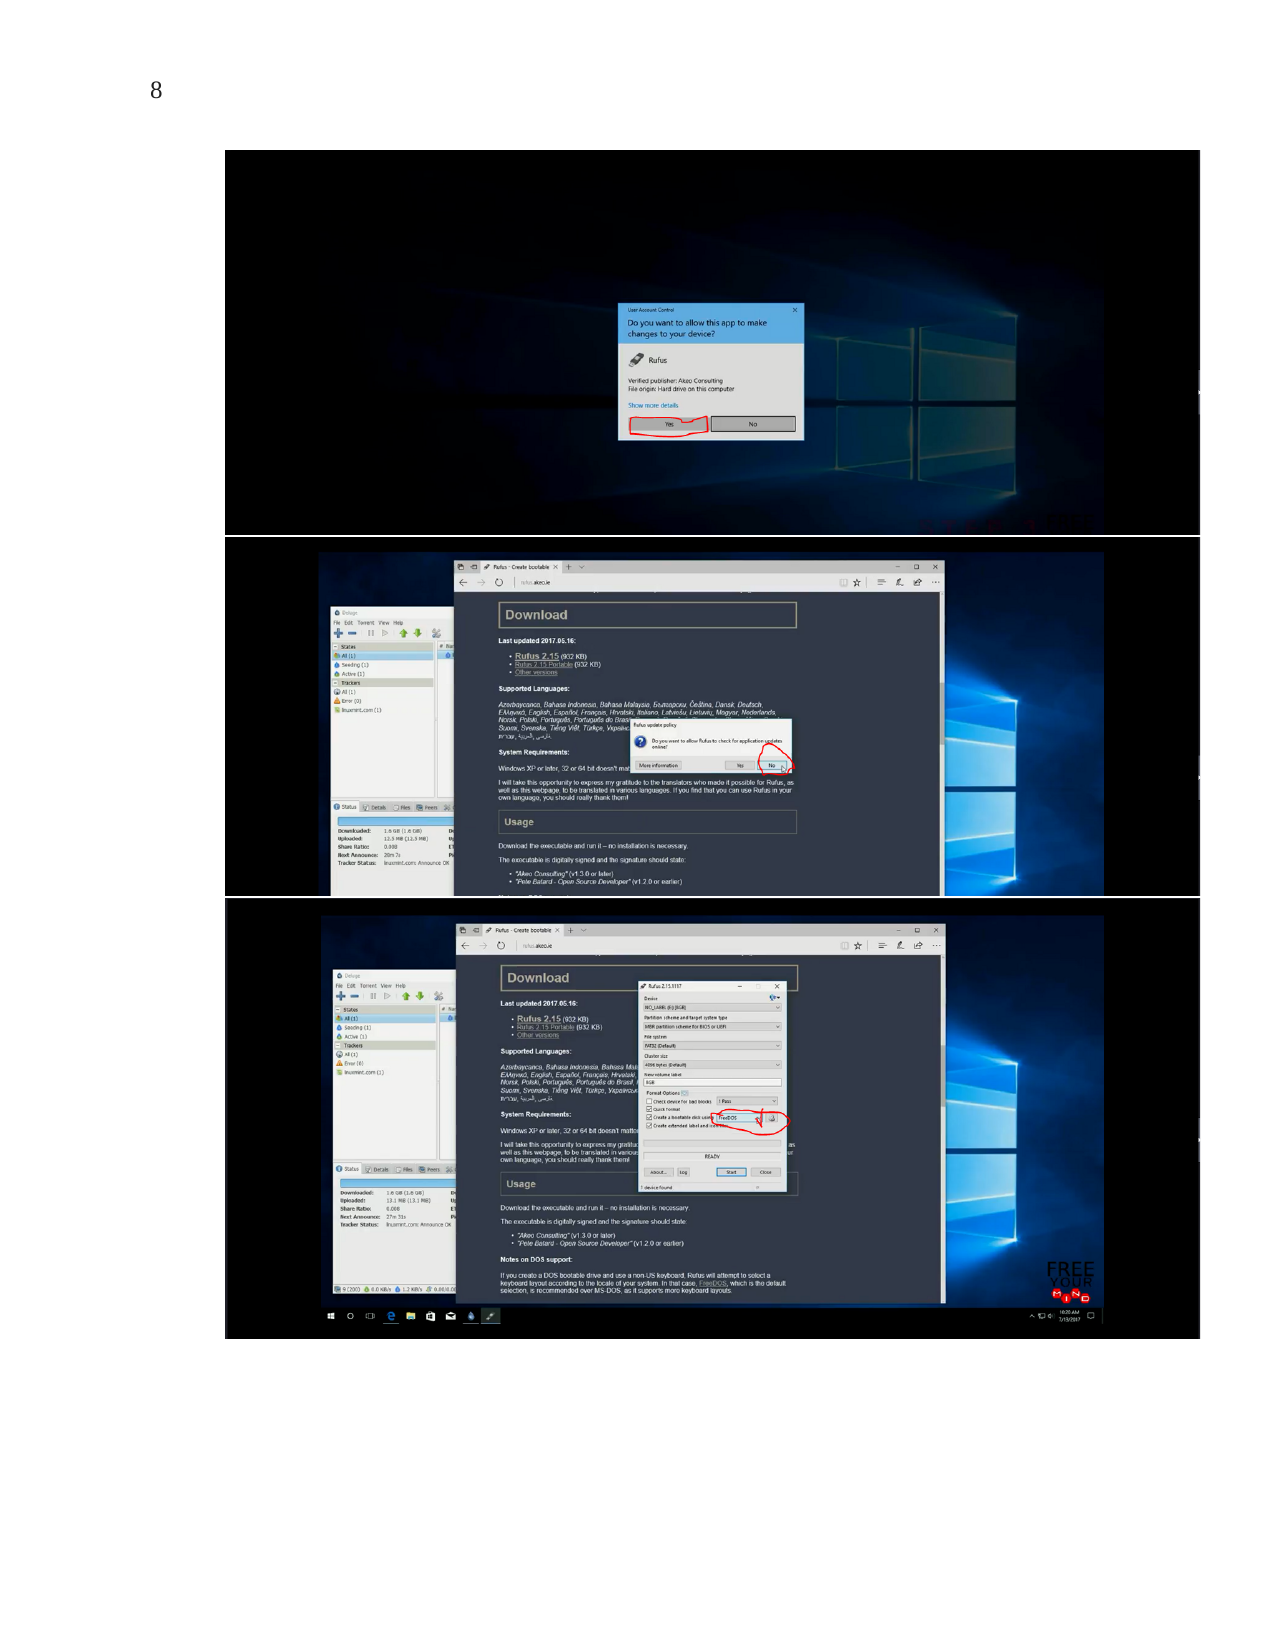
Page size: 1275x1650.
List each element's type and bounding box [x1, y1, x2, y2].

picture [225, 898, 1200, 1339]
picture [225, 150, 1200, 535]
picture [225, 537, 1200, 896]
